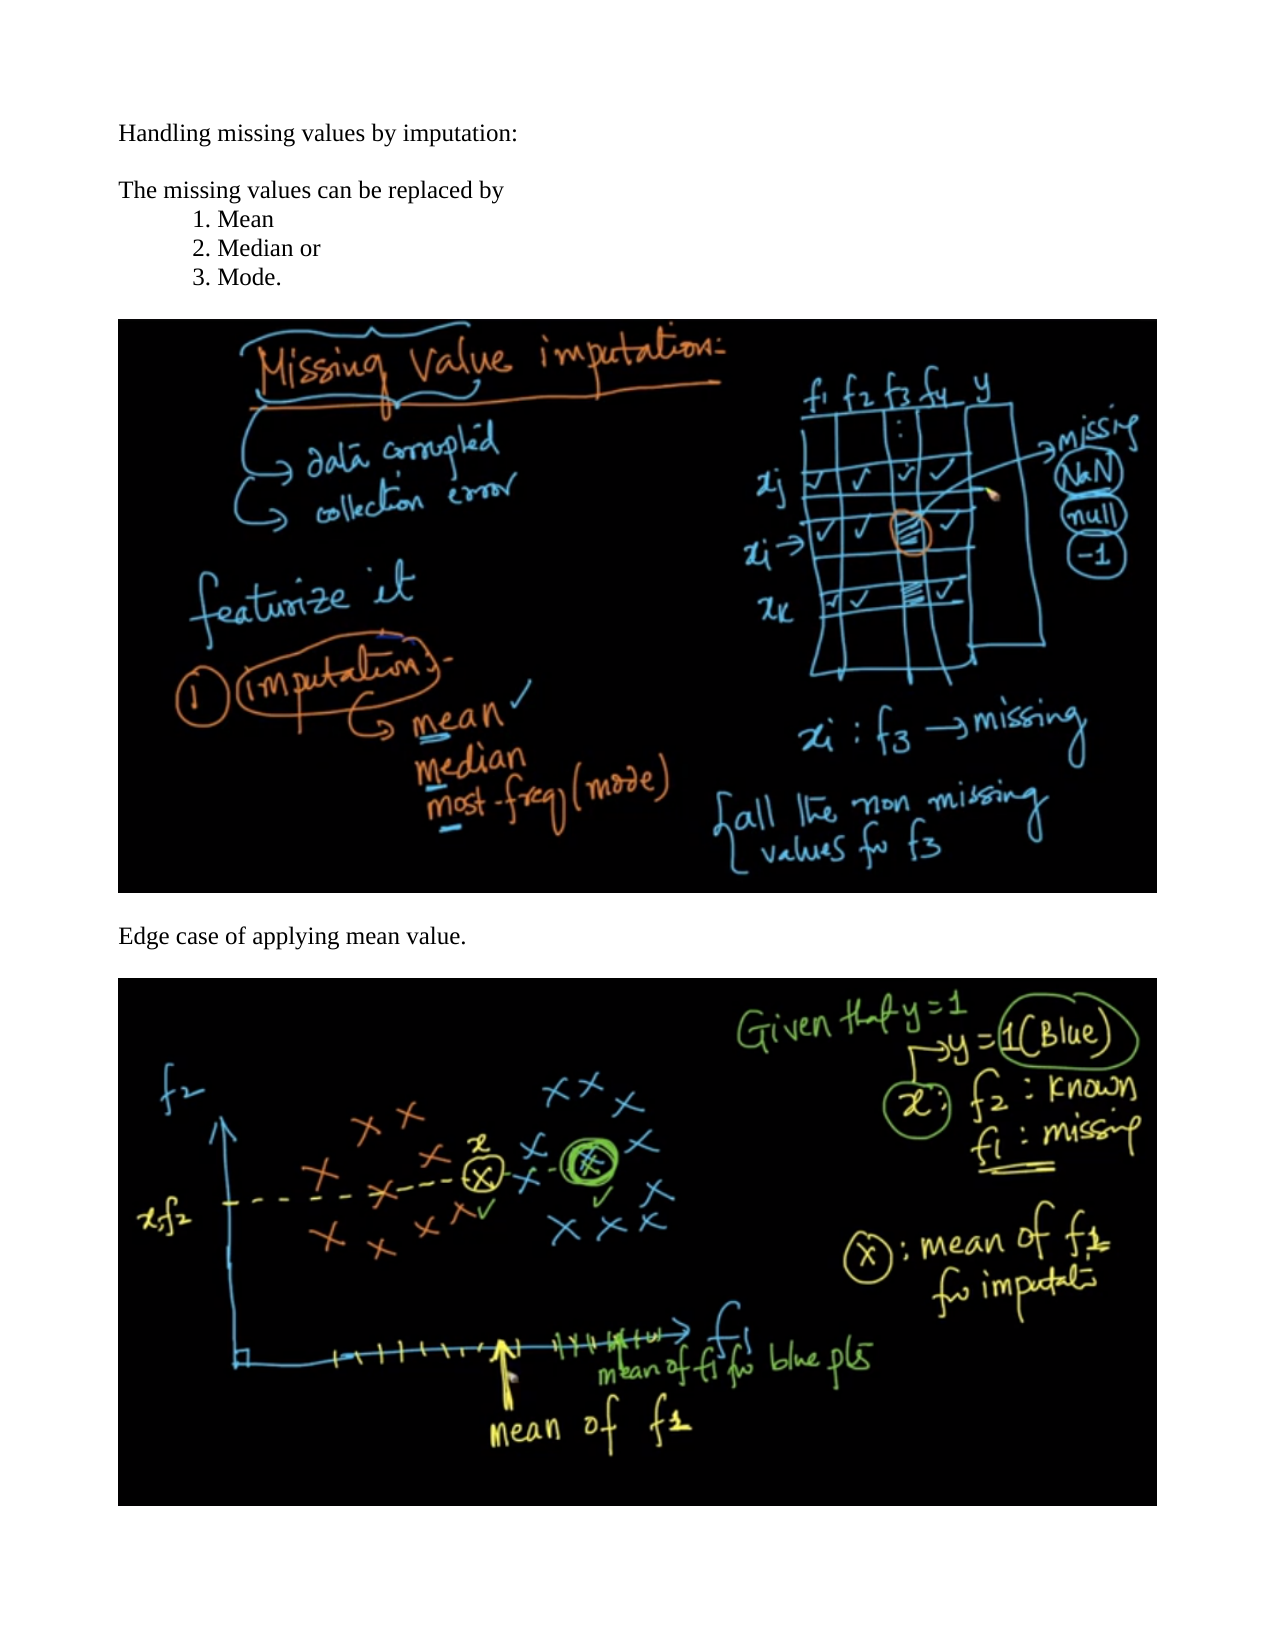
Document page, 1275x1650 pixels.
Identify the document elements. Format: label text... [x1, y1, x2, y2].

text 2. Median or [118, 233, 1157, 262]
picture [118, 319, 1157, 893]
text Handling missing values by imputation: [118, 118, 1157, 147]
text Edge case of applying mean value. [118, 921, 1157, 950]
picture [118, 978, 1157, 1506]
text 1. Mean [118, 204, 1157, 233]
text 3. Mode. [118, 262, 1157, 291]
text The missing values can be replaced by [118, 176, 1157, 204]
